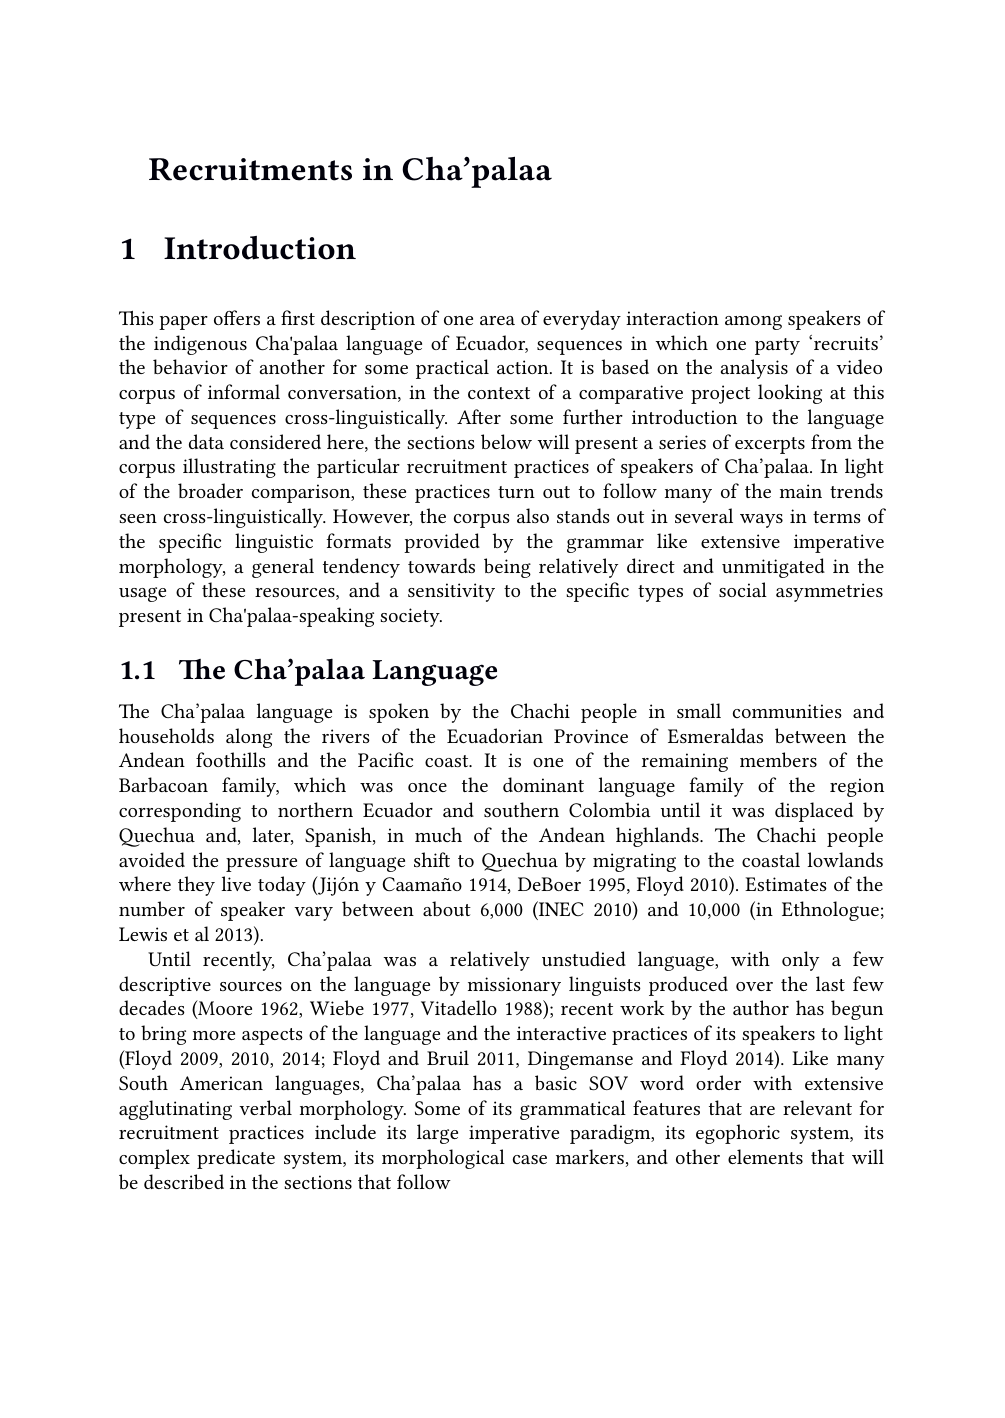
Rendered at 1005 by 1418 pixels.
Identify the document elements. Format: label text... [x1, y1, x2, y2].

subtitle The Cha’palaa Language [118, 653, 886, 686]
subtitle Introduction [118, 226, 886, 268]
text The Cha’palaa language is spoken by the Chachi people in small communities and households along the rivers of the Ecuadorian Province of Esmeraldas between the Andean foothills and the Pacific coast. It is one of the remaining members of the Barbacoan family, which was once the dominant language family of the region corresponding to northern Ecuador and southern Colombia until it was displaced by Quechua and, later, Spanish, in much of the Andean highlands. The Chachi people avoided the pressure of language shift to Quechua by migrating to the coastal lowlands where they live today (Jijón y Caamaño 1914, DeBoer 1995, Floyd 2010). Estimates of the number of speaker vary between about 6,000 (INEC 2010) and 10,000 (in Ethnologue; Lewis et al 2013). [118, 698, 886, 946]
text This paper offers a first description of one area of everyday interaction among speakers of the indigenous Cha'palaa language of Ecuador, sequences in which one party ‘recruits’ the behavior of another for some practical action. It is based on the analysis of a video corpus of informal conversation, in the context of a comparative project looking at this type of sequences cross-linguistically. After some further introduction to the language and the data considered here, the sections below will present a series of excerpts from the corpus illustrating the particular recruitment practices of speakers of Cha’palaa. In light of the broader comparison, these practices turn out to follow many of the main trends seen cross-linguistically. However, the corpus also stands out in several ways in terms of the specific linguistic formats provided by the grammar like extensive imperative morphology, a general tendency towards being relatively direct and unmitigated in the usage of these resources, and a sensitivity to the specific types of social asymmetries present in Cha'palaa-speaking society. [118, 305, 886, 628]
subtitle Recruitments in Cha’palaa [118, 147, 886, 189]
text Until recently, Cha’palaa was a relatively unstudied language, with only a few descriptive sources on the language by missionary linguists produced over the last few decades (Moore 1962, Wiebe 1977, Vitadello 1988); recent work by the author has begun to bring more aspects of the language and the interactive practices of its speakers to light (Floyd 2009, 2010, 2014; Floyd and Bruil 2011, Dingemanse and Floyd 2014). Like many South American languages, Cha’palaa has a basic SOV word order with extensive agglutinating verbal morphology. Some of its grammatical features that are relevant for recruitment practices include its large imperative paradigm, its egophoric system, its complex predicate system, its morphological case markers, and other elements that will be described in the sections that follow [118, 946, 886, 1194]
